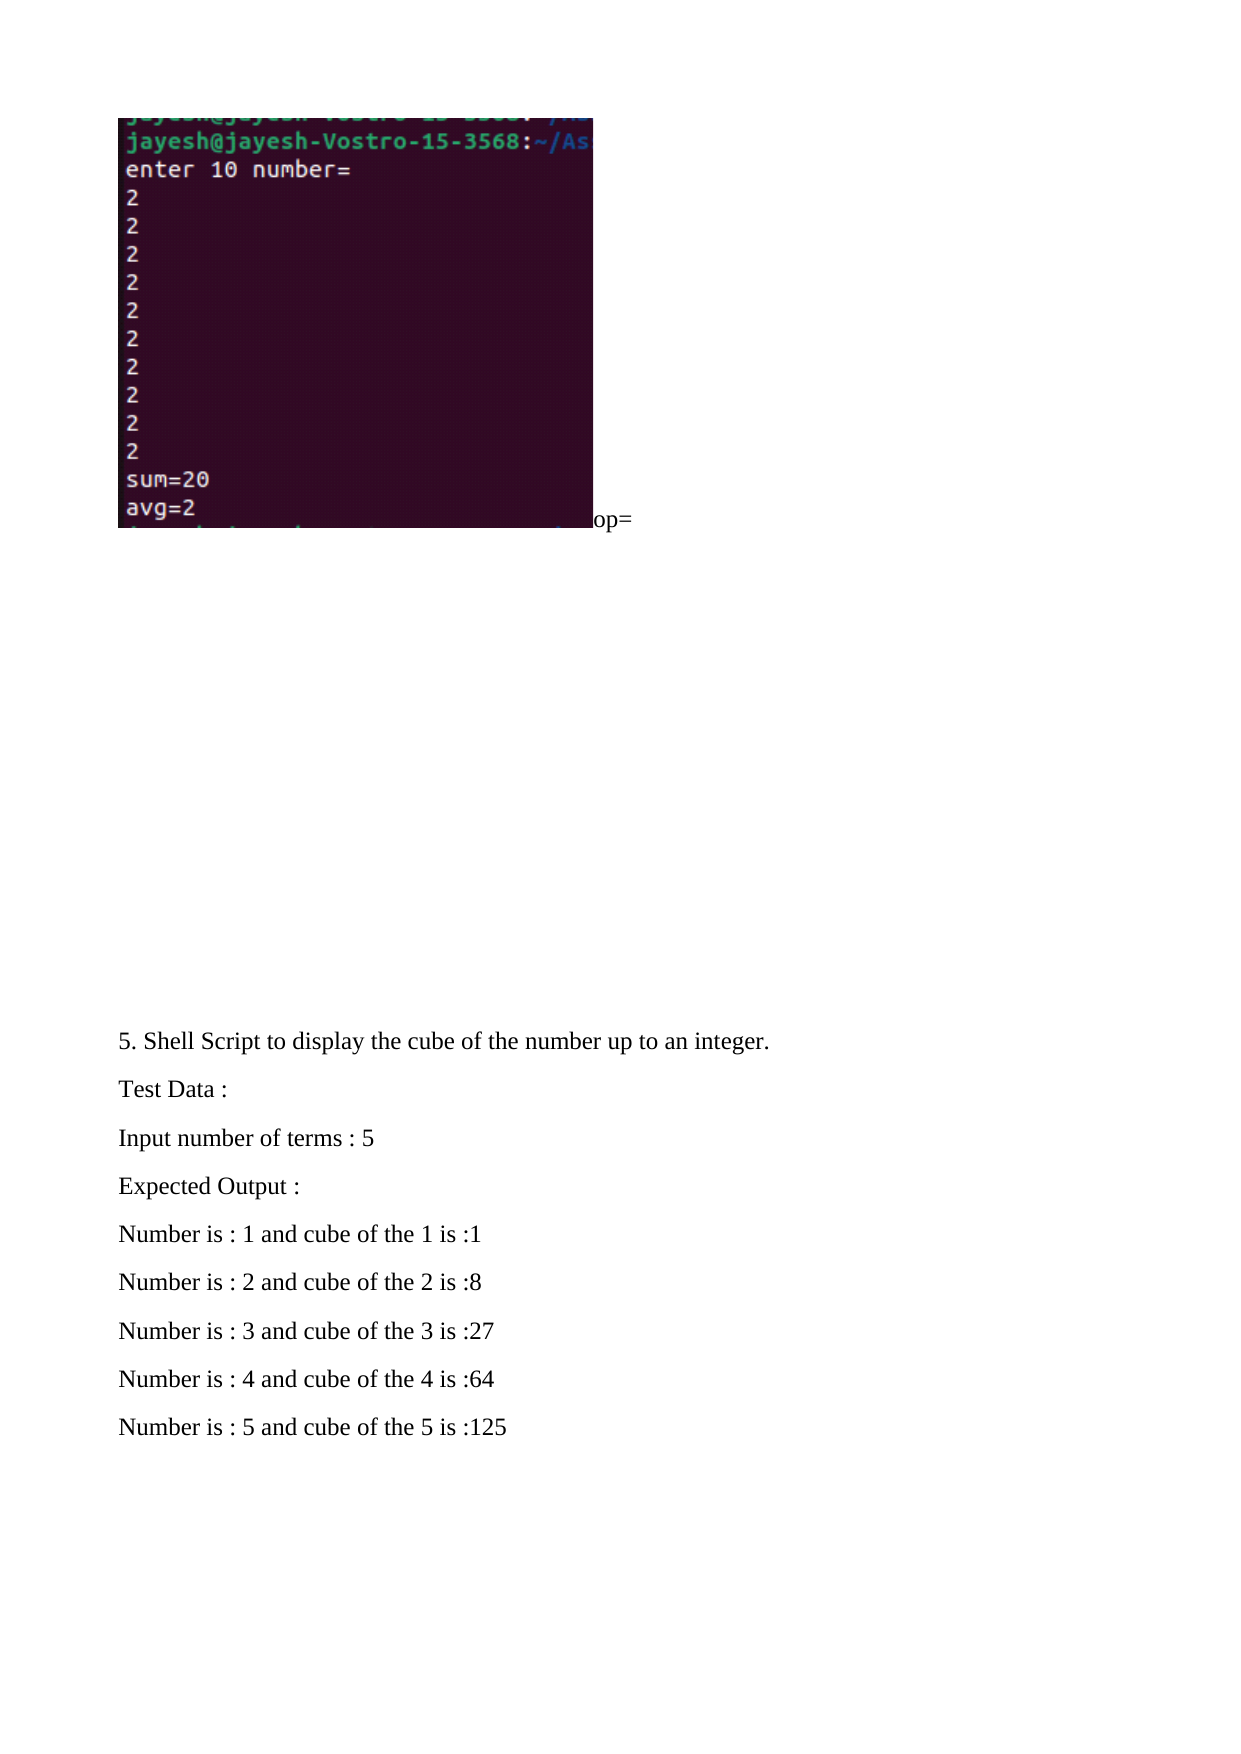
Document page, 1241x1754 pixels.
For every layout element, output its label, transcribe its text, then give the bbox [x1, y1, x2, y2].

text Number is : 3 and cube of the 3 is :27 [118, 1316, 1122, 1344]
text Number is : 4 and cube of the 4 is :64 [118, 1364, 1122, 1393]
text Number is : 1 and cube of the 1 is :1 [118, 1219, 1122, 1248]
text Input number of terms : 5 [118, 1123, 1122, 1152]
text Expected Output : [118, 1171, 1122, 1200]
text Number is : 5 and cube of the 5 is :125 [118, 1412, 1122, 1441]
text op= [118, 118, 1122, 533]
text 5. Shell Script to display the cube of the number up to an integer. [118, 1026, 1122, 1055]
text Test Data : [118, 1074, 1122, 1103]
text Number is : 2 and cube of the 2 is :8 [118, 1267, 1122, 1296]
